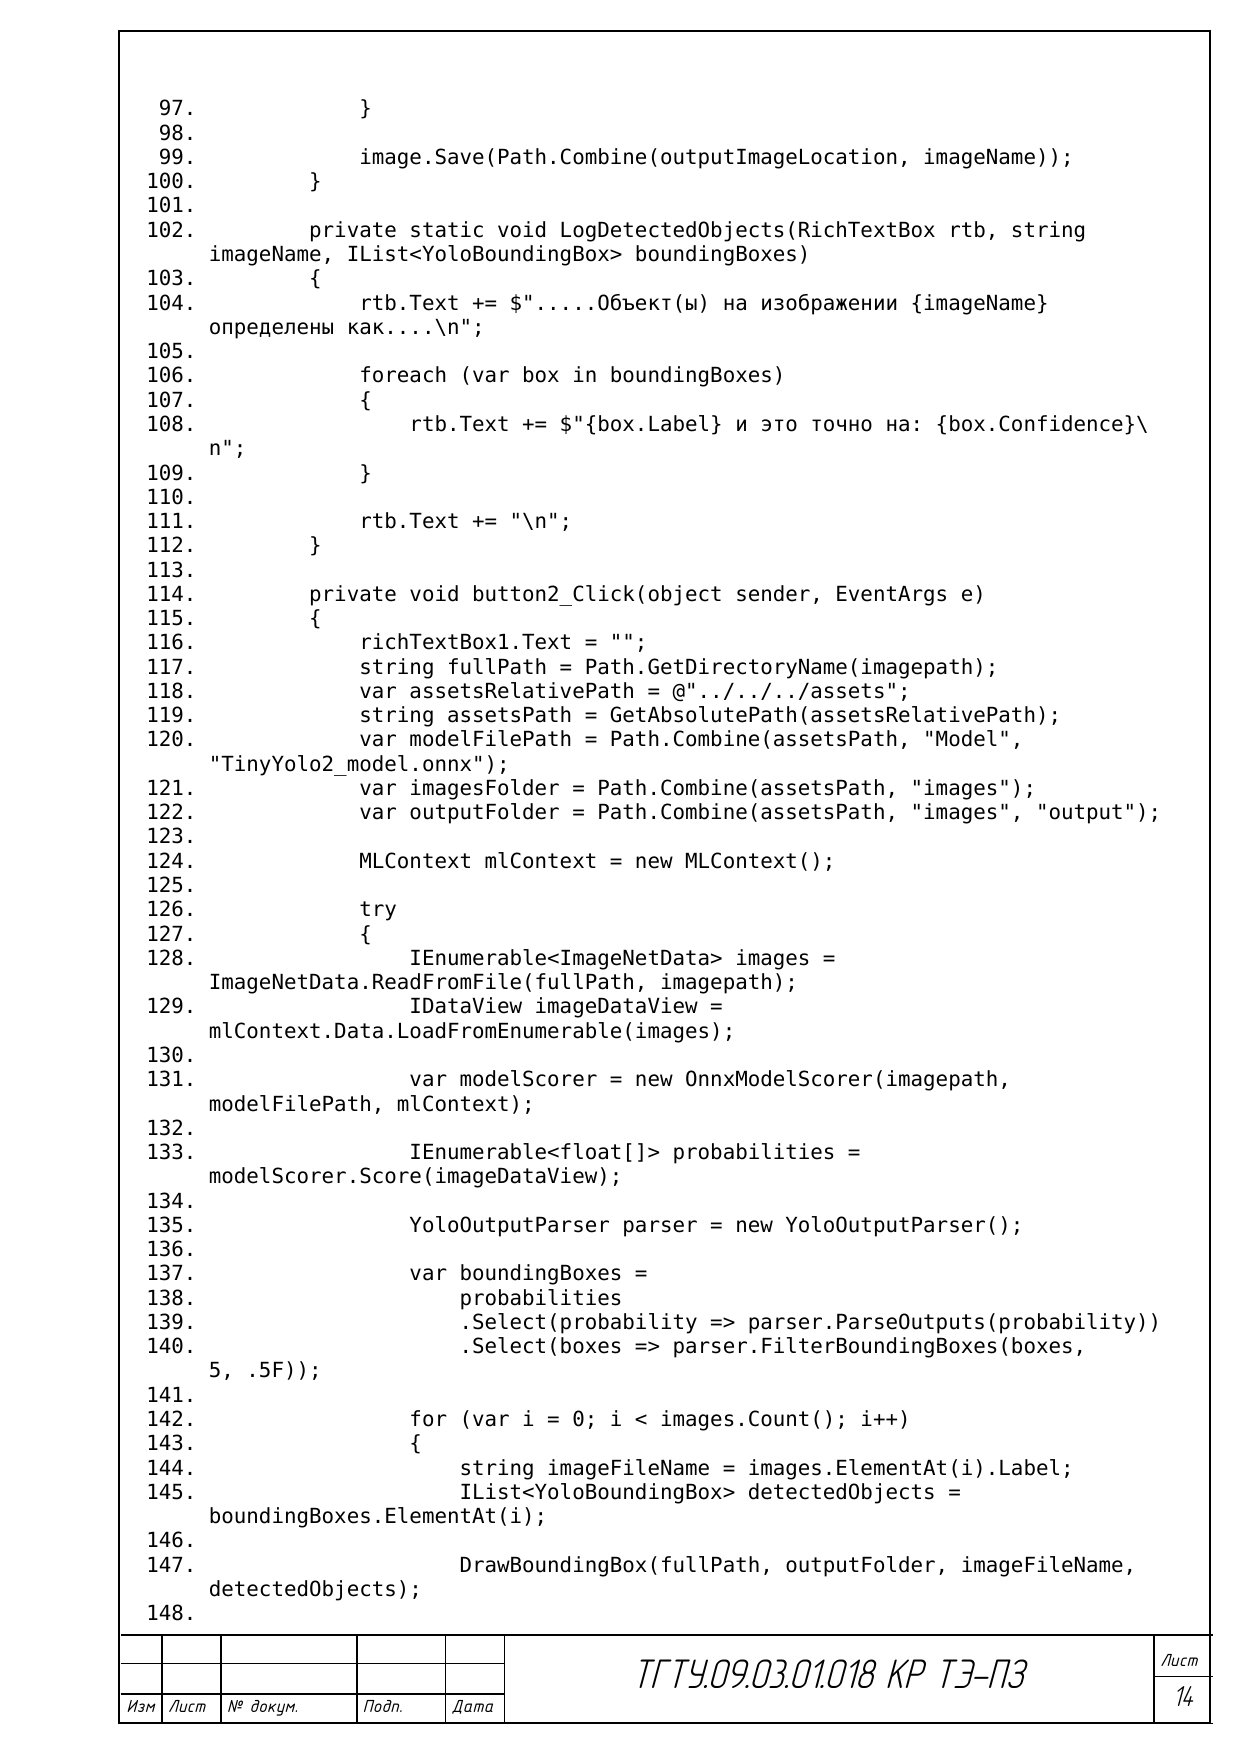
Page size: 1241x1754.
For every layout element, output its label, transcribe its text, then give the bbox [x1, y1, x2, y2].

subtitle rtb.Text += "\n"; [209, 509, 1179, 533]
subtitle string fullPath = Path.GetDirectoryName(imagepath); [209, 655, 1179, 679]
subtitle } [209, 96, 1179, 121]
subtitle IEnumerable<float[]> probabilities = modelScorer.Score(imageDataView); [209, 1140, 1179, 1189]
subtitle .Select(probability => parser.ParseOutputs(probability)) [209, 1310, 1179, 1334]
subtitle string assetsPath = GetAbsolutePath(assetsRelativePath); [209, 703, 1179, 727]
subtitle var outputFolder = Path.Combine(assetsPath, "images", "output"); [209, 800, 1179, 824]
subtitle { [209, 1431, 1179, 1456]
subtitle var assetsRelativePath = @"../../../assets"; [209, 679, 1179, 703]
subtitle foreach (var box in boundingBoxes) [209, 363, 1179, 388]
subtitle string imageFileName = images.ElementAt(i).Label; [209, 1456, 1179, 1480]
subtitle } [209, 461, 1179, 485]
subtitle } [209, 533, 1179, 558]
subtitle { [209, 922, 1179, 946]
subtitle private static void LogDetectedObjects(RichTextBox rtb, string imageName, IList<YoloBoundingBox> boundingBoxes) [209, 218, 1179, 266]
subtitle { [209, 388, 1179, 412]
subtitle YoloOutputParser parser = new YoloOutputParser(); [209, 1213, 1179, 1237]
subtitle private void button2_Click(object sender, EventArgs e) [209, 582, 1179, 606]
subtitle { [209, 266, 1179, 291]
subtitle .Select(boxes => parser.FilterBoundingBoxes(boxes, 5, .5F)); [209, 1334, 1179, 1383]
subtitle richTextBox1.Text = ""; [209, 630, 1179, 655]
subtitle } [209, 169, 1179, 193]
subtitle image.Save(Path.Combine(outputImageLocation, imageName)); [209, 145, 1179, 169]
subtitle rtb.Text += $".....Объект(ы) на изображении {imageName} определены как....\n"; [209, 291, 1179, 339]
subtitle IList<YoloBoundingBox> detectedObjects = boundingBoxes.ElementAt(i); [209, 1480, 1179, 1528]
subtitle rtb.Text += $"{box.Label} и это точно на: {box.Confidence}\n"; [209, 412, 1179, 461]
subtitle DrawBoundingBox(fullPath, outputFolder, imageFileName, detectedObjects); [209, 1553, 1179, 1601]
subtitle for (var i = 0; i < images.Count(); i++) [209, 1407, 1179, 1431]
subtitle probabilities [209, 1286, 1179, 1310]
subtitle { [209, 606, 1179, 630]
subtitle var boundingBoxes = [209, 1261, 1179, 1286]
subtitle IEnumerable<ImageNetData> images = ImageNetData.ReadFromFile(fullPath, imagepath); [209, 946, 1179, 994]
subtitle var modelFilePath = Path.Combine(assetsPath, "Model", "TinyYolo2_model.onnx"); [209, 727, 1179, 776]
subtitle try [209, 897, 1179, 922]
subtitle MLContext mlContext = new MLContext(); [209, 849, 1179, 873]
subtitle var modelScorer = new OnnxModelScorer(imagepath, modelFilePath, mlContext); [209, 1067, 1179, 1116]
subtitle IDataView imageDataView = mlContext.Data.LoadFromEnumerable(images); [209, 994, 1179, 1043]
subtitle var imagesFolder = Path.Combine(assetsPath, "images"); [209, 776, 1179, 800]
